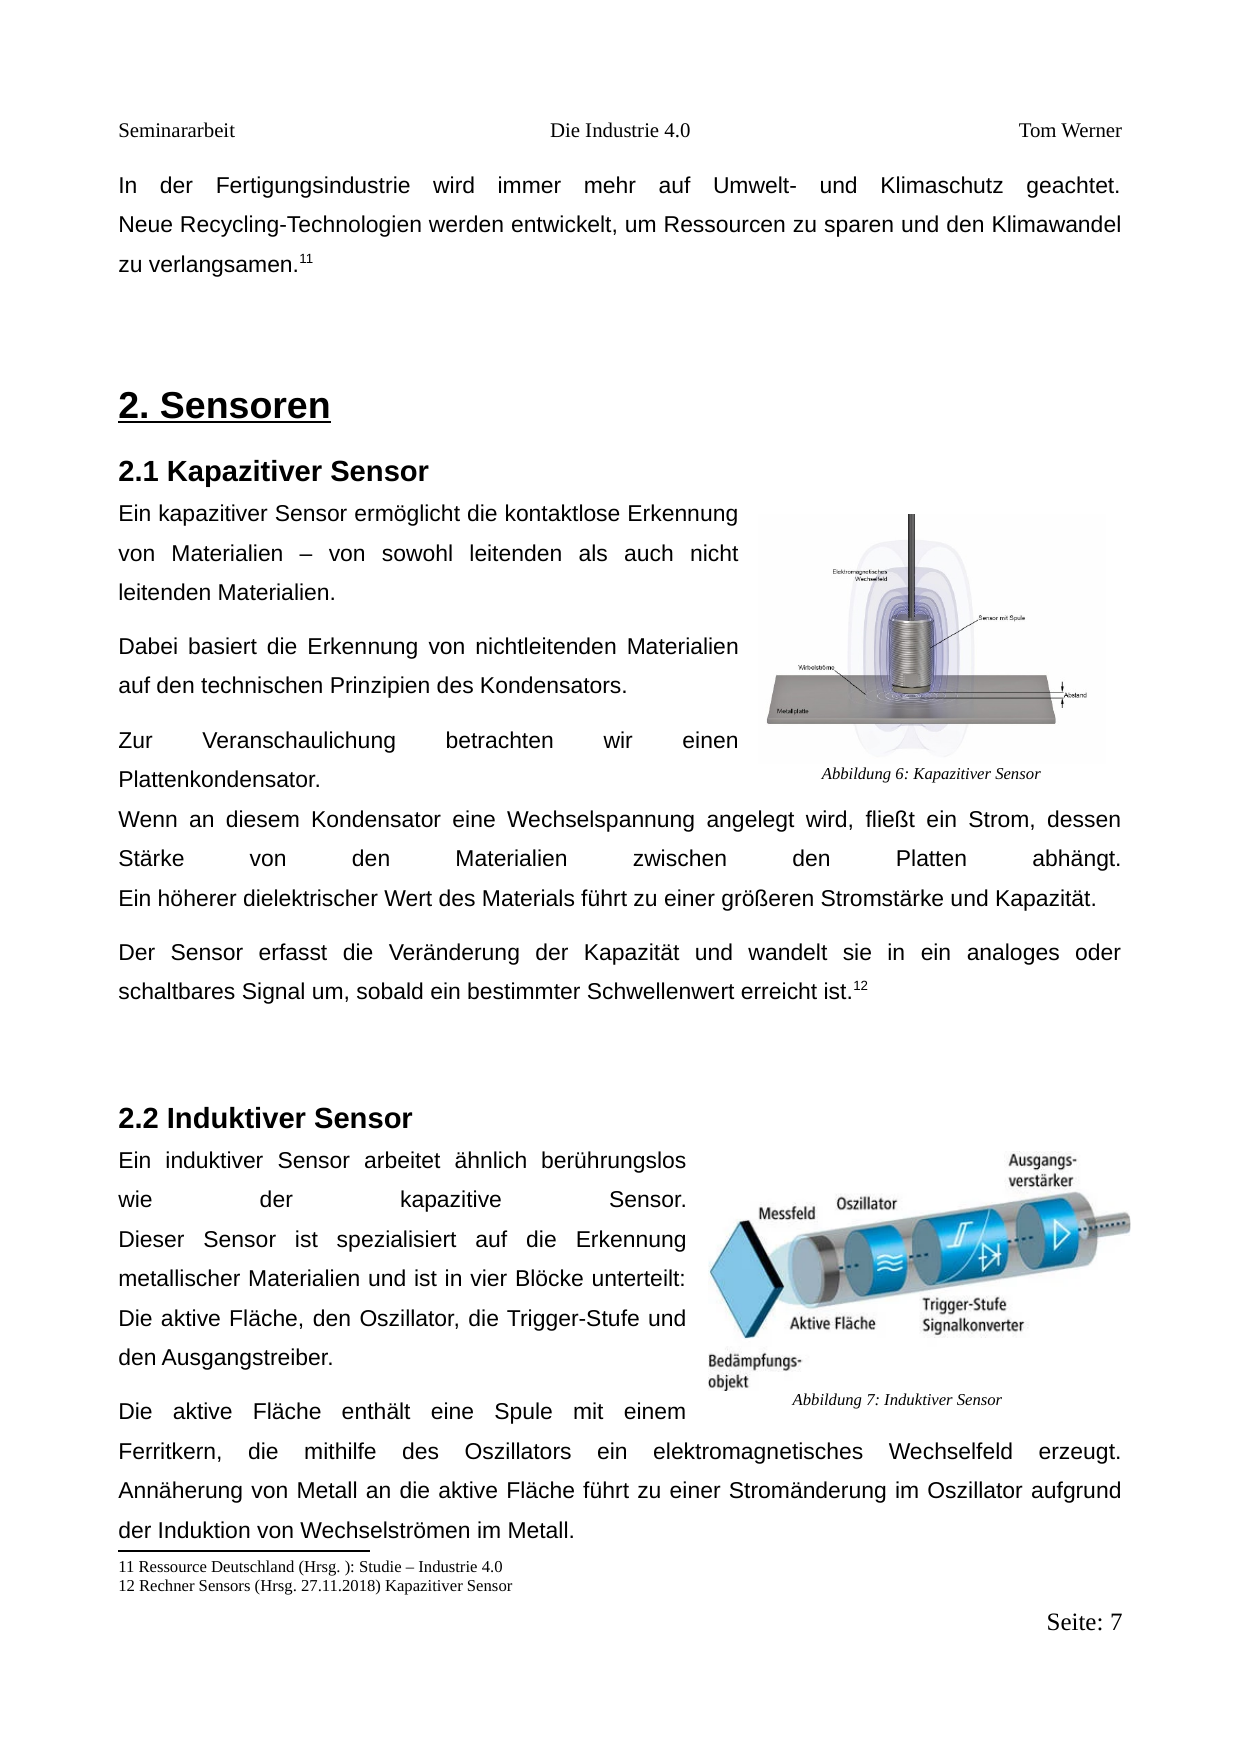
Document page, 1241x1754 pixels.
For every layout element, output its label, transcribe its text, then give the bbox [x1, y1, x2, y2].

text Dabei basiert die Erkennung von nichtleitenden Materialien auf den technischen Prinzipien des Kondensators. [118, 633, 757, 699]
subtitle 2. Sensoren [118, 384, 1122, 427]
text Abbildung 7: Induktiver Sensor [687, 1151, 1109, 1409]
text Der Sensor erfasst die Veränderung der Kapazität und wandelt sie in ein analoges oder schaltbares Signal um, sobald ein bestimmter Schwellenwert erreicht ist. [118, 938, 1122, 1004]
text Zur Veranschaulichung betrachten wir einen Plattenkondensator. Wenn an diesem Kondensator eine Wechselspannung angelegt wird, fließt ein Strom, dessen Stärke von den Materialien zwischen den Platten abhängt. Ein höherer dielektrischer Wert des Materials führt zu einer größeren Stromstärke und Kapazität. [118, 727, 1122, 911]
text In der Fertigungsindustrie wird immer mehr auf Umwelt- und Klimaschutz geachtet. Neue Recycling-Technologien werden entwickelt, um Ressourcen zu sparen und den Klimawandel zu verlangsamen. [118, 172, 1122, 277]
text Ein induktiver Sensor arbeitet ähnlich berührungslos wie der kapazitive Sensor. Dieser Sensor ist spezialisiert auf die Erkennung metallischer Materialien und ist in vier Blöcke unterteilt: Die aktive Fläche, den Oszillator, die Trigger-Stufe und den Ausgangstreiber. [118, 1139, 1122, 1371]
text Ein kapazitiver Sensor ermöglicht die kontaktlose Erkennung von Materialien – von sowohl leitenden als auch nicht leitenden Materialien. [118, 500, 1122, 605]
text Abbildung 6: Kapazitiver Sensor [758, 764, 1106, 783]
subtitle 2.1 Kapazitiver Sensor [118, 454, 1122, 487]
text Die aktive Fläche enthält eine Spule mit einem Ferritkern, die mithilfe des Oszillators ein elektromagnetisches Wechselfeld erzeugt. Annäherung von Metall an die aktive Fläche führt zu einer Stromänderung im Oszillator aufgrund der Induktion von Wechselströmen im Metall. [118, 1398, 1122, 1543]
picture [708, 1151, 1131, 1391]
text Ressource Deutschland (Hrsg. ): Studie – Industrie 4.0 [118, 1557, 1122, 1576]
subtitle 2.2 Induktiver Sensor [118, 1101, 1122, 1134]
picture [757, 514, 1107, 764]
text Rechner Sensors (Hrsg. 27.11.2018) Kapazitiver Sensor [118, 1576, 1122, 1595]
